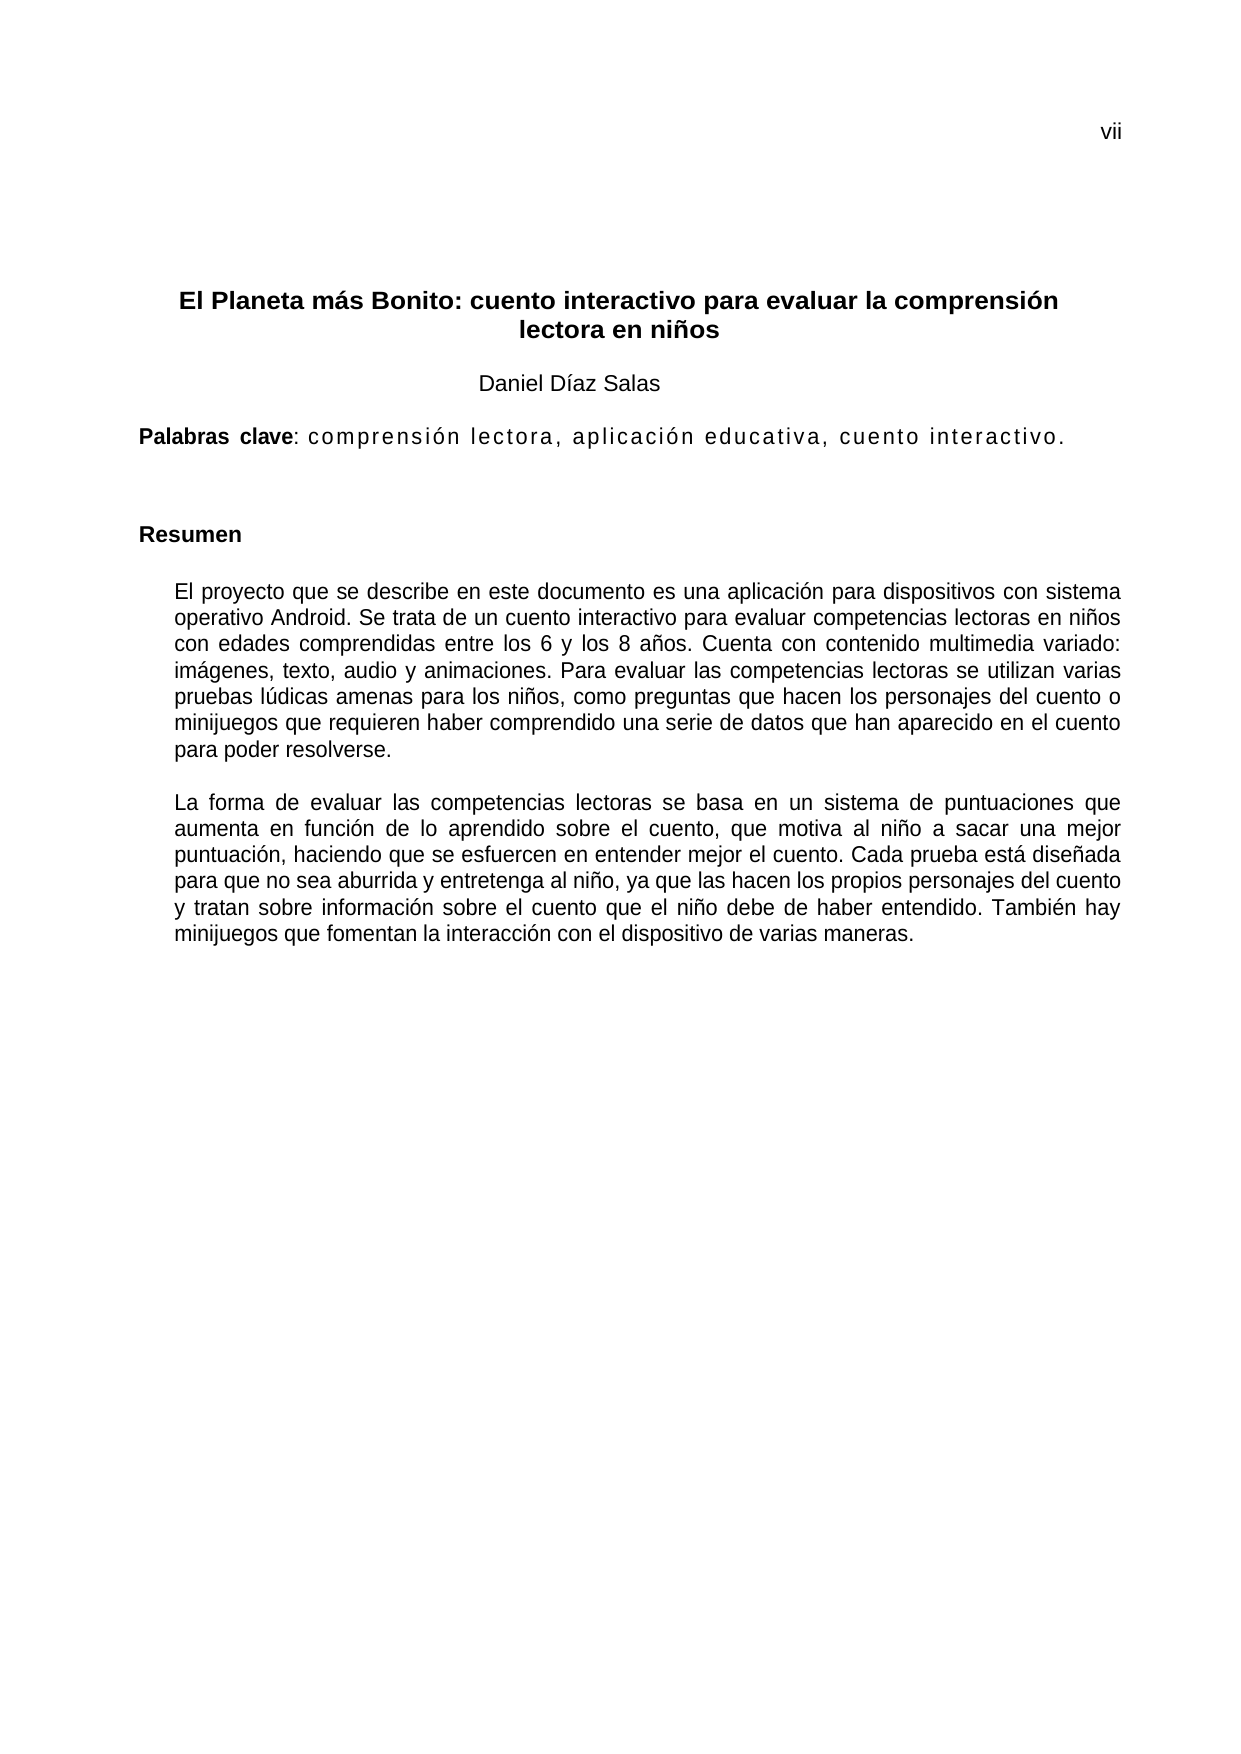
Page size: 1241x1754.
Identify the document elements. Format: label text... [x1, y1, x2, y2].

text El Planeta más Bonito: cuento interactivo para evaluar la comprensión lectora en niños [179, 286, 1060, 344]
text La forma de evaluar las competencias lectoras se basa en un sistema de puntuaciones que aumenta en función de lo aprendido sobre el cuento, que motiva al niño a sacar una mejor puntuación, haciendo que se esfuercen en entender mejor el cuento. Cada prueba está diseñada para que no sea aburrida y entretenga al niño, ya que las hacen los propios personajes del cuento y tratan sobre información sobre el cuento que el niño debe de haber entendido. También hay minijuegos que fomentan la interacción con el dispositivo de varias maneras. [174, 788, 1122, 947]
text Daniel Díaz Salas [118, 370, 1020, 397]
text Resumen [139, 521, 1122, 547]
text El proyecto que se describe en este documento es una aplicación para dispositivos con sistema operativo Android. Se trata de un cuento interactivo para evaluar competencias lectoras en niños con edades comprendidas entre los 6 y los 8 años. Cuenta con contenido multimedia variado: imágenes, texto, audio y animaciones. Para evaluar las competencias lectoras se utilizan varias pruebas lúdicas amenas para los niños, como preguntas que hacen los personajes del cuento o minijuegos que requieren haber comprendido una serie de datos que han aparecido en el cuento para poder resolverse. [174, 578, 1122, 762]
text Palabras clave: comprensión lectora, aplicación educativa, cuento interactivo. [139, 423, 1122, 450]
